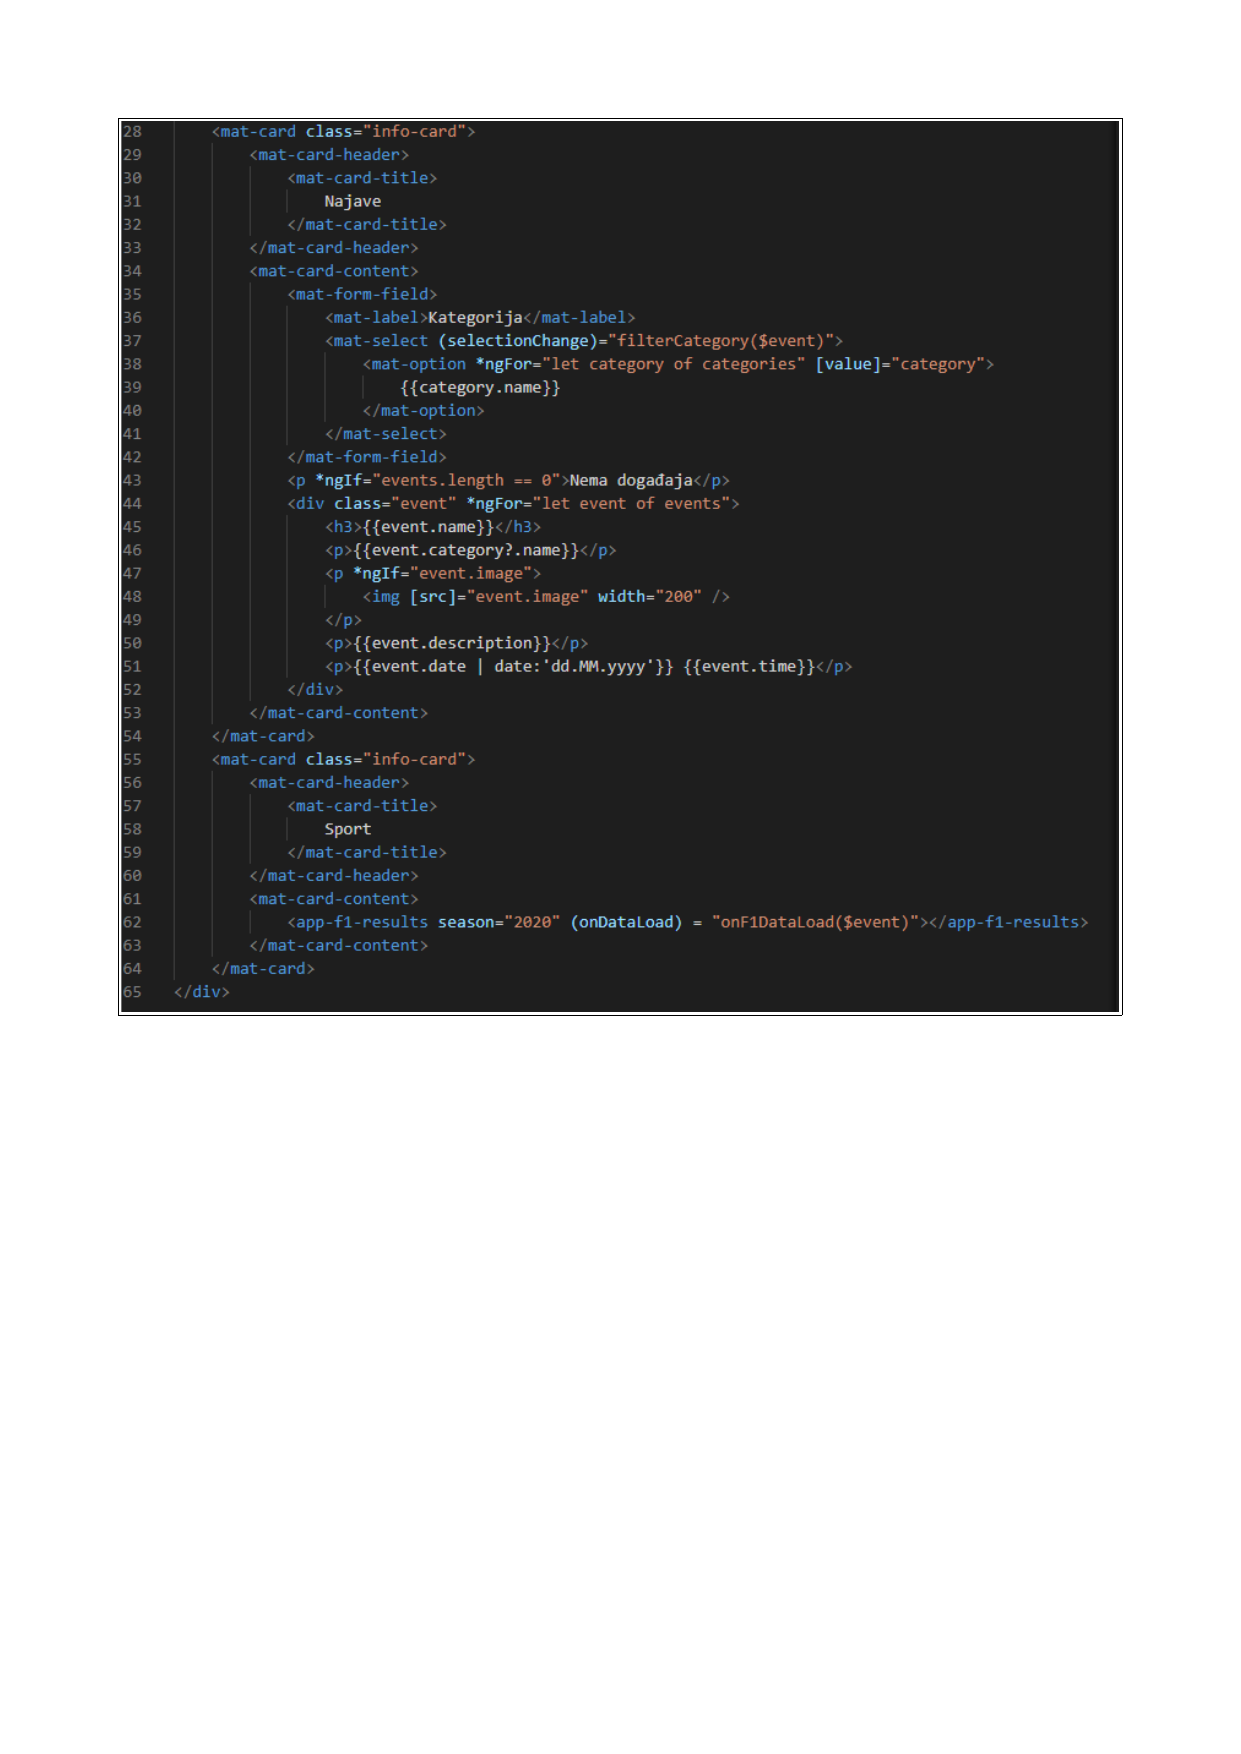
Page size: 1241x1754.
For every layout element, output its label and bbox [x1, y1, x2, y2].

picture [121, 121, 1119, 1012]
